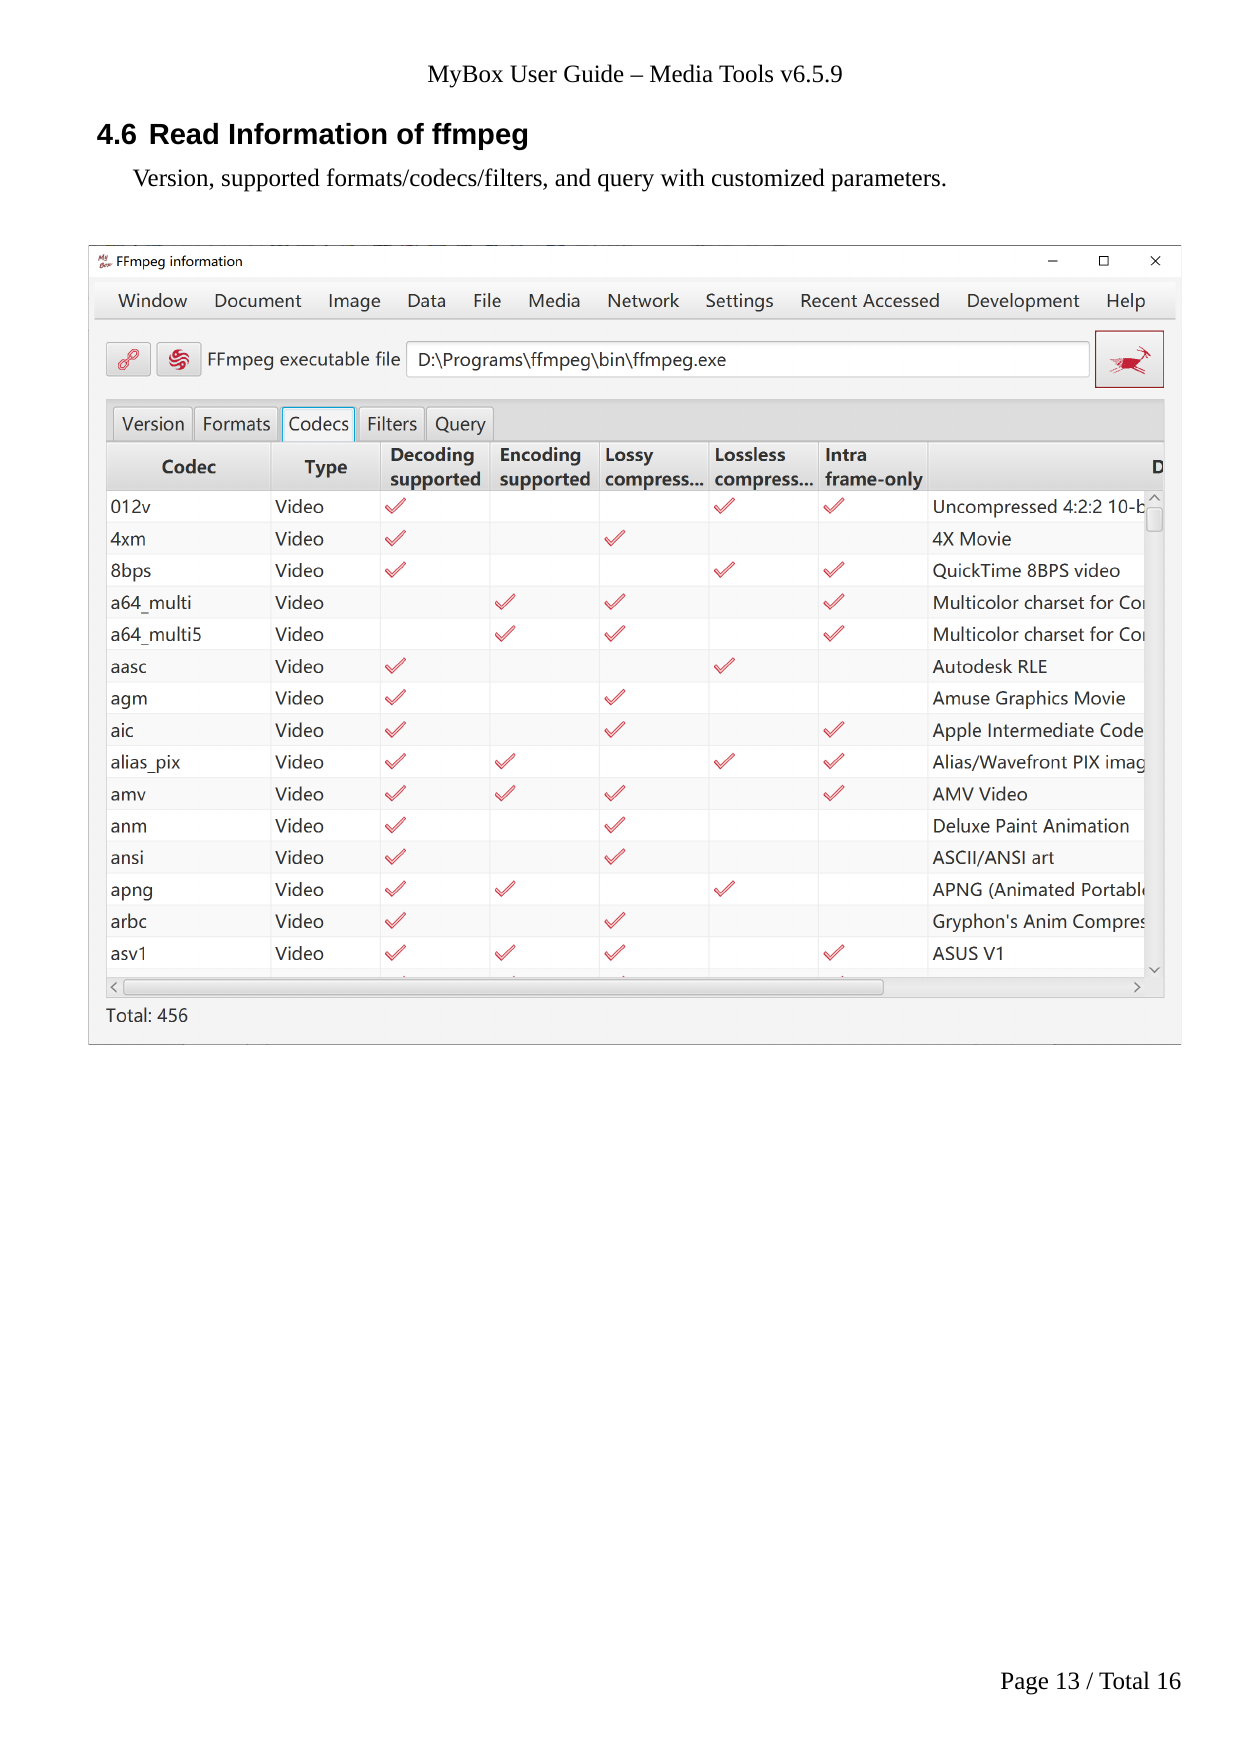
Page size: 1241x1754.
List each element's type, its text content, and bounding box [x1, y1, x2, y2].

picture [88, 245, 1182, 1045]
subtitle Read Information of ffmpeg [88, 117, 1181, 151]
text Version, supported formats/codecs/filters, and query with customized parameters. [88, 163, 1181, 192]
